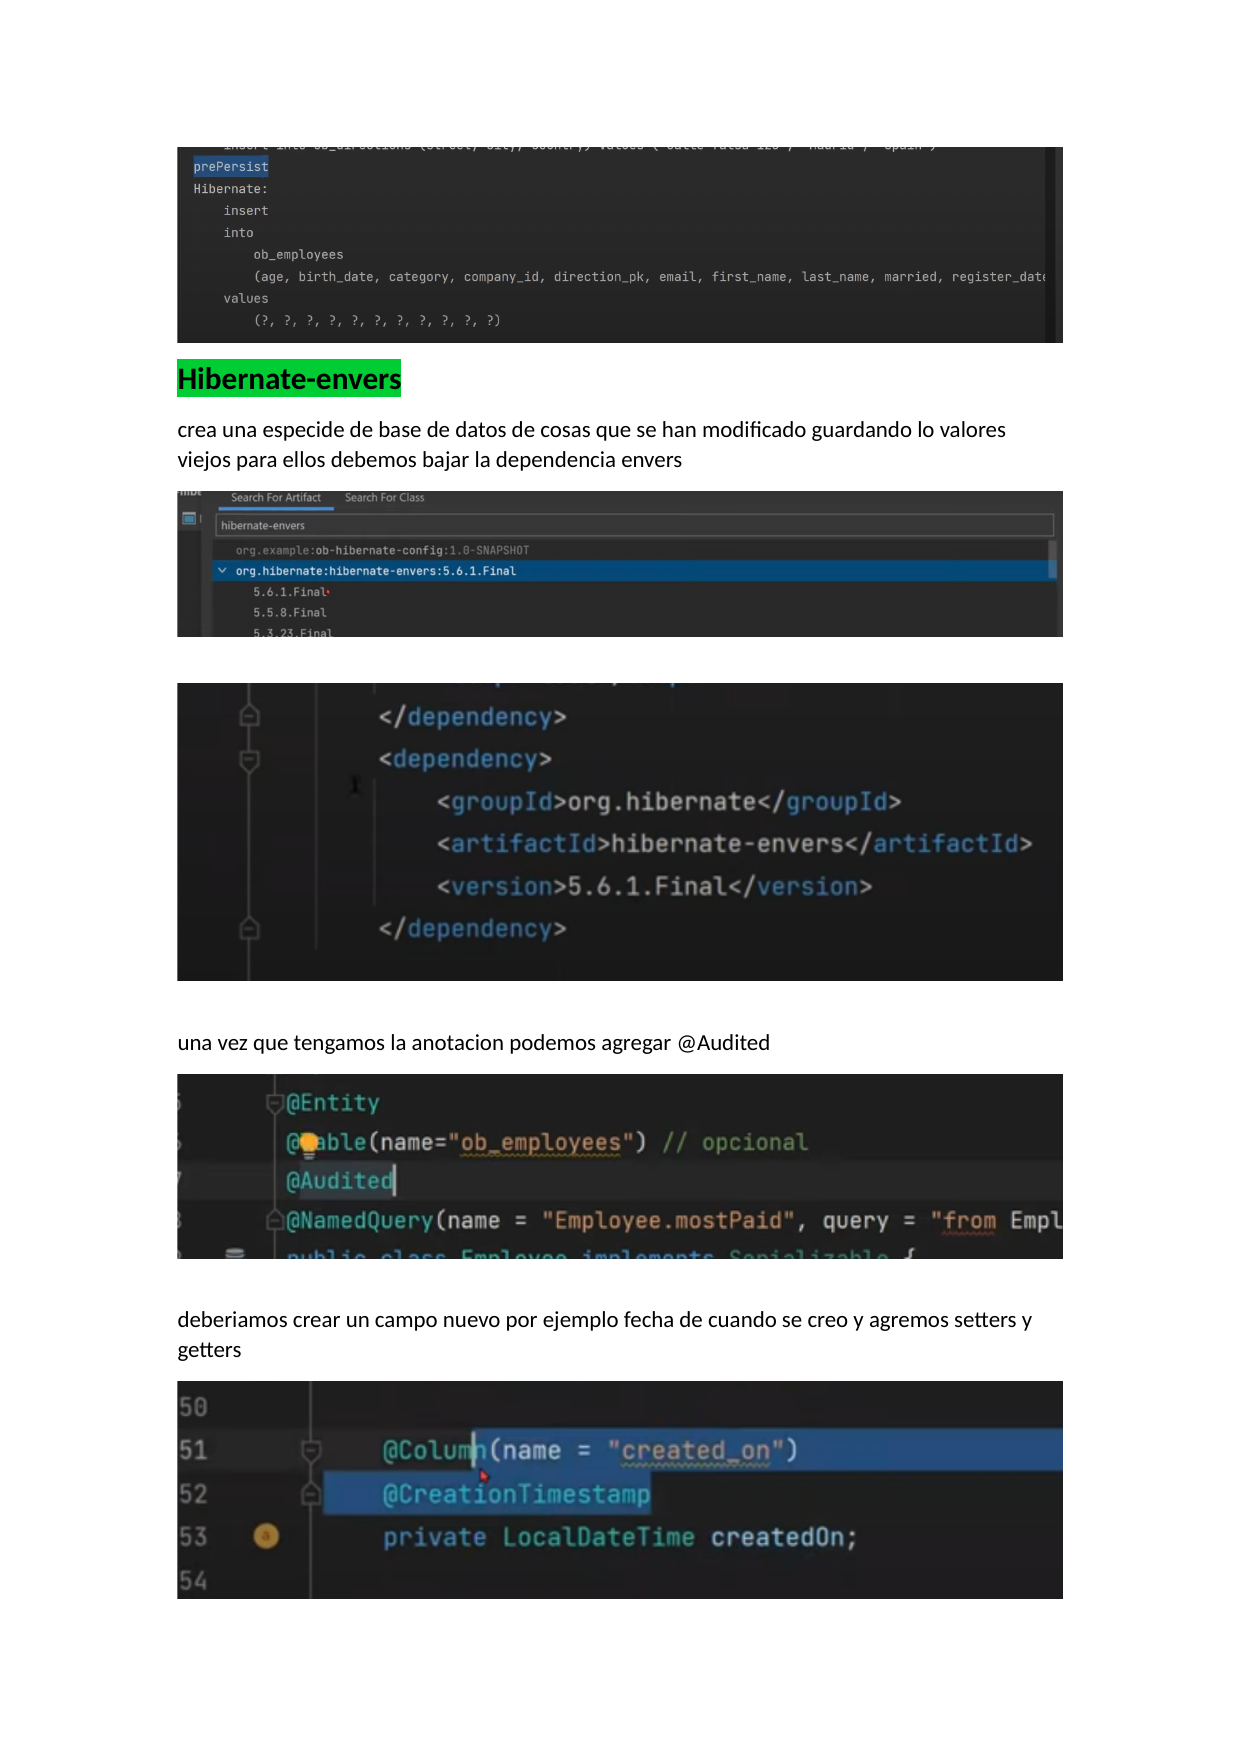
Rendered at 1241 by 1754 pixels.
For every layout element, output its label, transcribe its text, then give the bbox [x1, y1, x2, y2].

picture [177, 147, 1063, 343]
text crea una especide de base de datos de cosas que se han modificado guardando lo valores viejos para ellos debemos bajar la dependencia envers [177, 416, 1063, 473]
text una vez que tengamos la anotacion podemos agregar @Audited [177, 1028, 1063, 1056]
picture [177, 1074, 1063, 1259]
text Hibernate-envers [177, 359, 1063, 397]
picture [177, 491, 1063, 637]
picture [177, 683, 1063, 981]
text deberiamos crear un campo nuevo por ejemplo fecha de cuando se creo y agremos setters y getters [177, 1306, 1063, 1363]
picture [177, 1381, 1063, 1599]
